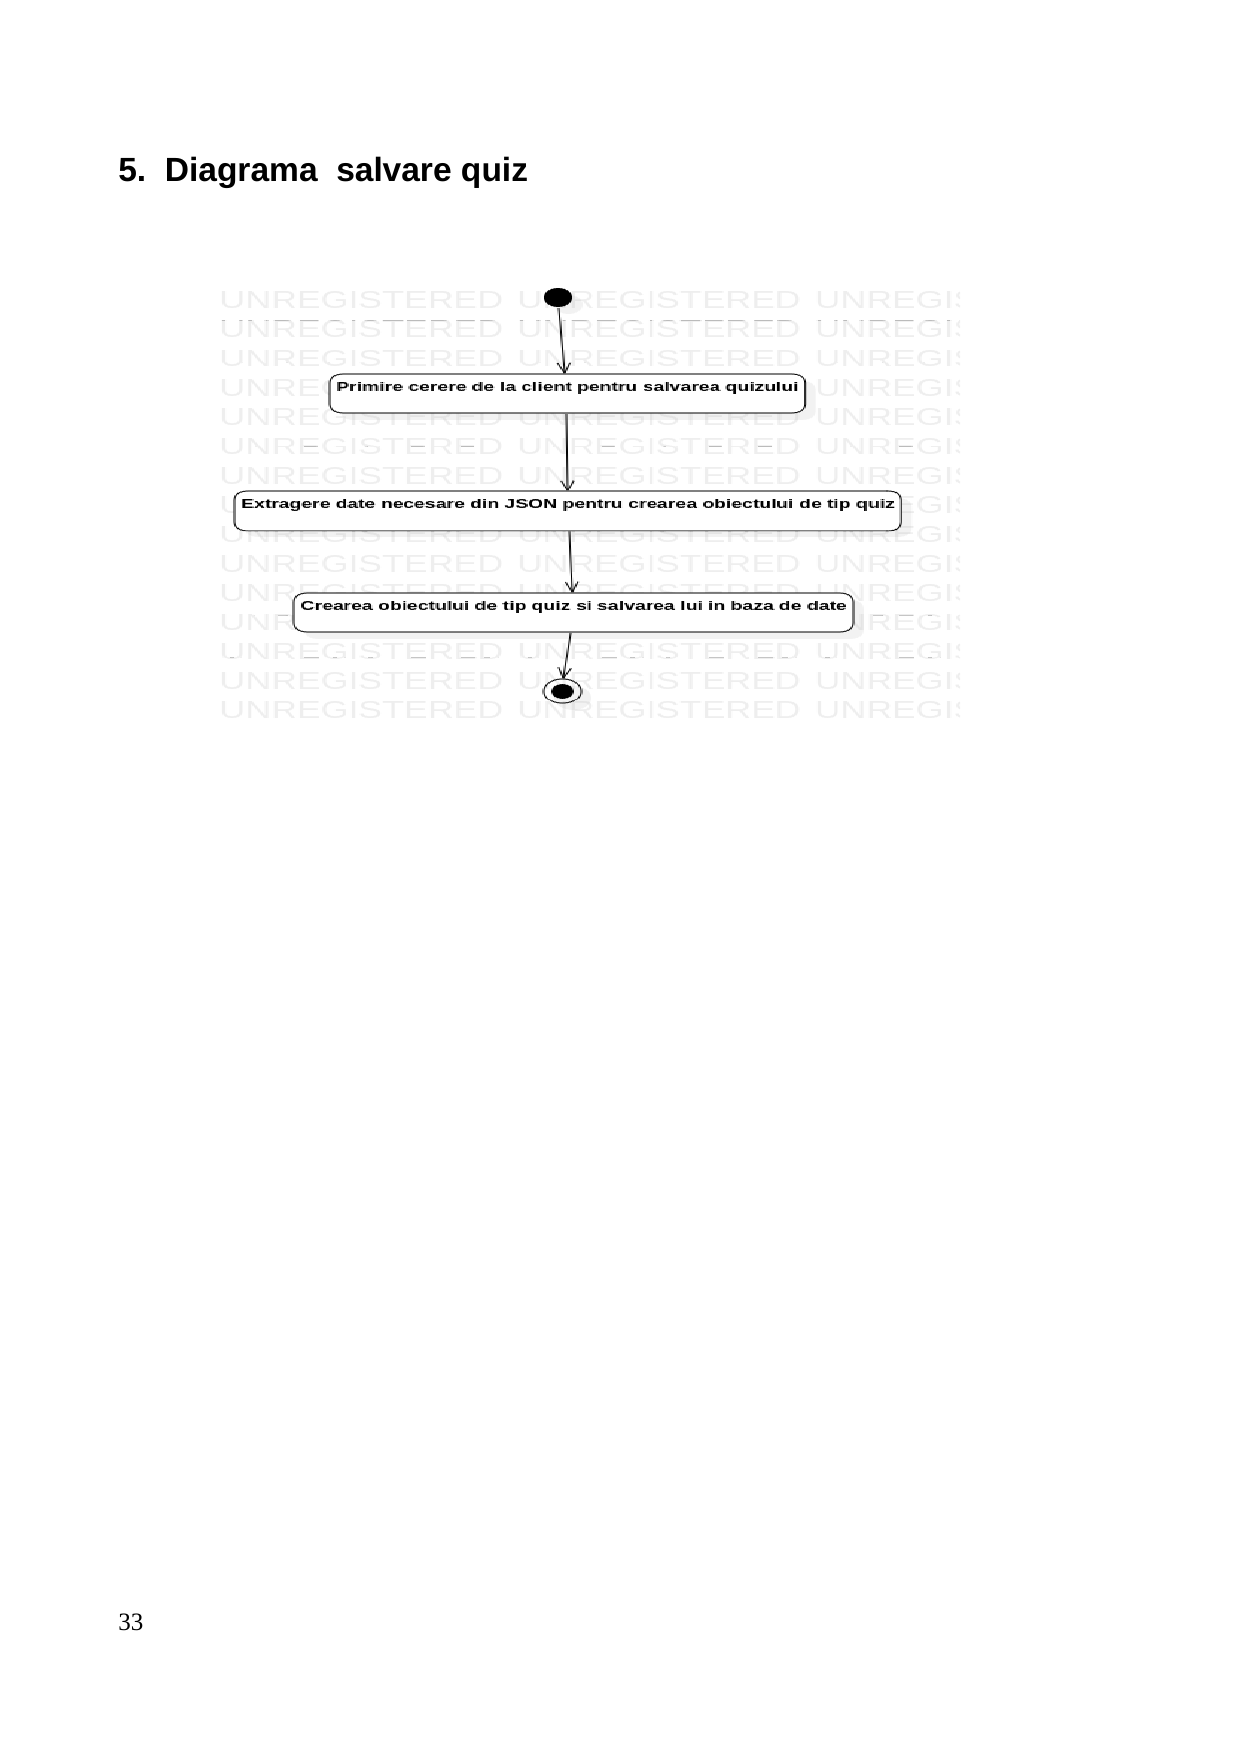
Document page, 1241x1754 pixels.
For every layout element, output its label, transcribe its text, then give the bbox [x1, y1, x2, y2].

picture [220, 278, 961, 742]
subtitle 5. Diagrama salvare quiz [118, 150, 1122, 188]
